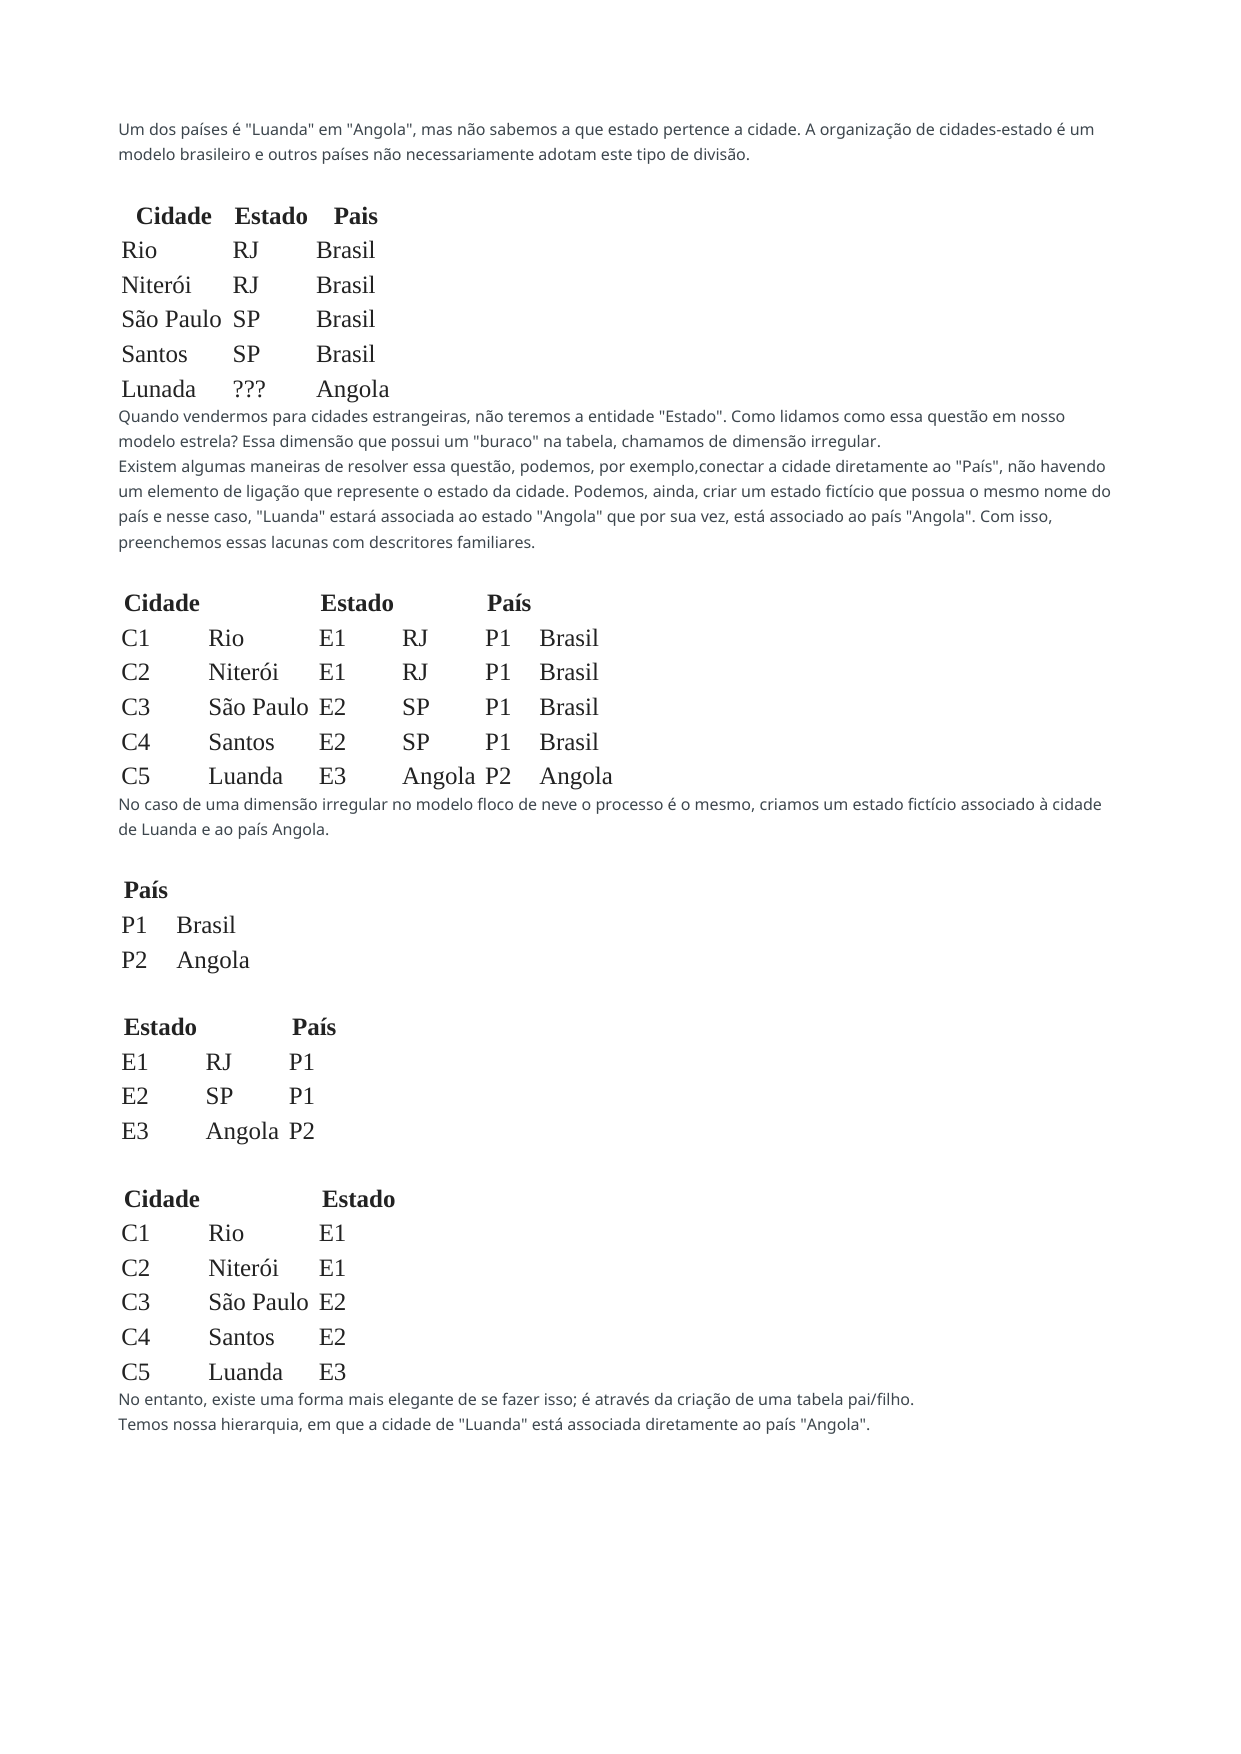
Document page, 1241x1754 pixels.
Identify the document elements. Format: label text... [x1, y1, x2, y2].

table_header [173, 873, 259, 907]
text Existem algumas maneiras de resolver essa questão, podemos, por exemplo,conectar a cidade diretamente ao "País", não havendo um elemento de ligação que represente o estado da cidade. Podemos, ainda, criar um estado fictício que possua o mesmo nome do país e nesse caso, "Luanda" estará associada ao estado "Angola" que por sua vez, está associado ao país "Angola". Com isso, preenchemos essas lacunas com descritores familiares. [118, 456, 1122, 553]
table_cell C1 [118, 1215, 205, 1250]
table_cell E2 [316, 689, 399, 724]
text Quando vendermos para cidades estrangeiras, não teremos a entidade "Estado". Como lidamos como essa questão em nosso modelo estrela? Essa dimensão que possui um "buraco" na tabela, chamamos de dimensão irregular. [118, 405, 1122, 452]
table_cell C4 [118, 724, 205, 758]
table_cell Brasil [536, 724, 622, 758]
table_cell Rio [118, 233, 229, 267]
table_header Pais [313, 198, 399, 232]
text Temos nossa hierarquia, em que a cidade de "Luanda" está associada diretamente ao país "Angola". [118, 1413, 1122, 1435]
table_cell P1 [482, 689, 536, 724]
table_cell Santos [205, 1319, 316, 1354]
table_cell P2 [286, 1113, 342, 1148]
table_cell Brasil [536, 689, 622, 724]
table_cell Brasil [173, 907, 259, 942]
table_cell C3 [118, 689, 205, 724]
table_cell Niterói [205, 655, 316, 689]
table_cell Angola [313, 371, 399, 405]
table_cell P1 [286, 1044, 342, 1078]
table_header Cidade [118, 1181, 205, 1215]
table_cell RJ [230, 233, 313, 267]
table_cell P1 [482, 655, 536, 689]
table_cell E2 [118, 1079, 202, 1113]
table_header Cidade [118, 198, 229, 232]
table_header Cidade [118, 585, 205, 620]
table_cell RJ [230, 267, 313, 302]
table_cell P2 [482, 758, 536, 793]
table_cell Luanda [205, 758, 316, 793]
table_header [203, 1009, 286, 1044]
table_cell Angola [399, 758, 482, 793]
table_cell C2 [118, 1250, 205, 1284]
table_cell São Paulo [118, 302, 229, 336]
table_cell RJ [203, 1044, 286, 1078]
table_cell P1 [118, 907, 173, 942]
table_cell Santos [205, 724, 316, 758]
table_cell Luanda [205, 1354, 316, 1388]
table_cell ??? [230, 371, 313, 405]
table_cell RJ [399, 620, 482, 654]
table_cell E2 [316, 1319, 402, 1354]
table_cell E2 [316, 724, 399, 758]
table_cell E3 [316, 758, 399, 793]
table_cell Brasil [536, 620, 622, 654]
table_cell E3 [316, 1354, 402, 1388]
text No caso de uma dimensão irregular no modelo floco de neve o processo é o mesmo, criamos um estado fictício associado à cidade de Luanda e ao país Angola. [118, 793, 1122, 840]
table_cell São Paulo [205, 1285, 316, 1319]
table_header País [118, 873, 173, 907]
table_cell Niterói [205, 1250, 316, 1284]
text Um dos países é "Luanda" em "Angola", mas não sabemos a que estado pertence a cidade. A organização de cidades-estado é um modelo brasileiro e outros países não necessariamente adotam este tipo de divisão. [118, 118, 1122, 165]
table_cell Niterói [118, 267, 229, 302]
table_header [205, 1181, 316, 1215]
table_cell P1 [482, 724, 536, 758]
table_cell C5 [118, 1354, 205, 1388]
table_header Estado [118, 1009, 202, 1044]
table_cell E3 [118, 1113, 202, 1148]
table_header Estado [316, 585, 399, 620]
table_cell E1 [316, 1215, 402, 1250]
table_cell Brasil [313, 267, 399, 302]
table_cell C4 [118, 1319, 205, 1354]
table_cell Brasil [313, 233, 399, 267]
table_cell Rio [205, 620, 316, 654]
table_cell E1 [118, 1044, 202, 1078]
table_cell E1 [316, 620, 399, 654]
table_cell C2 [118, 655, 205, 689]
table_cell C3 [118, 1285, 205, 1319]
table_cell RJ [399, 655, 482, 689]
table_cell Angola [536, 758, 622, 793]
table_cell C1 [118, 620, 205, 654]
table_cell Angola [203, 1113, 286, 1148]
table_cell Brasil [536, 655, 622, 689]
table_cell SP [230, 302, 313, 336]
table_cell Rio [205, 1215, 316, 1250]
table_cell SP [399, 689, 482, 724]
text No entanto, existe uma forma mais elegante de se fazer isso; é através da criação de uma tabela pai/filho. [118, 1388, 1122, 1410]
table_header País [482, 585, 536, 620]
table_cell E2 [316, 1285, 402, 1319]
table_cell SP [230, 336, 313, 371]
table_cell SP [399, 724, 482, 758]
table_header País [286, 1009, 342, 1044]
table_header [536, 585, 622, 620]
table_cell C5 [118, 758, 205, 793]
table_cell São Paulo [205, 689, 316, 724]
table_header Estado [316, 1181, 402, 1215]
table_cell Lunada [118, 371, 229, 405]
table_cell P1 [482, 620, 536, 654]
table_cell P2 [118, 942, 173, 976]
table_cell P1 [286, 1079, 342, 1113]
table_cell Santos [118, 336, 229, 371]
table_cell Brasil [313, 336, 399, 371]
table_cell Angola [173, 942, 259, 976]
table_header [399, 585, 482, 620]
table_cell E1 [316, 1250, 402, 1284]
table_cell E1 [316, 655, 399, 689]
table_header Estado [230, 198, 313, 232]
table_header [205, 585, 316, 620]
table_cell Brasil [313, 302, 399, 336]
table_cell SP [203, 1079, 286, 1113]
